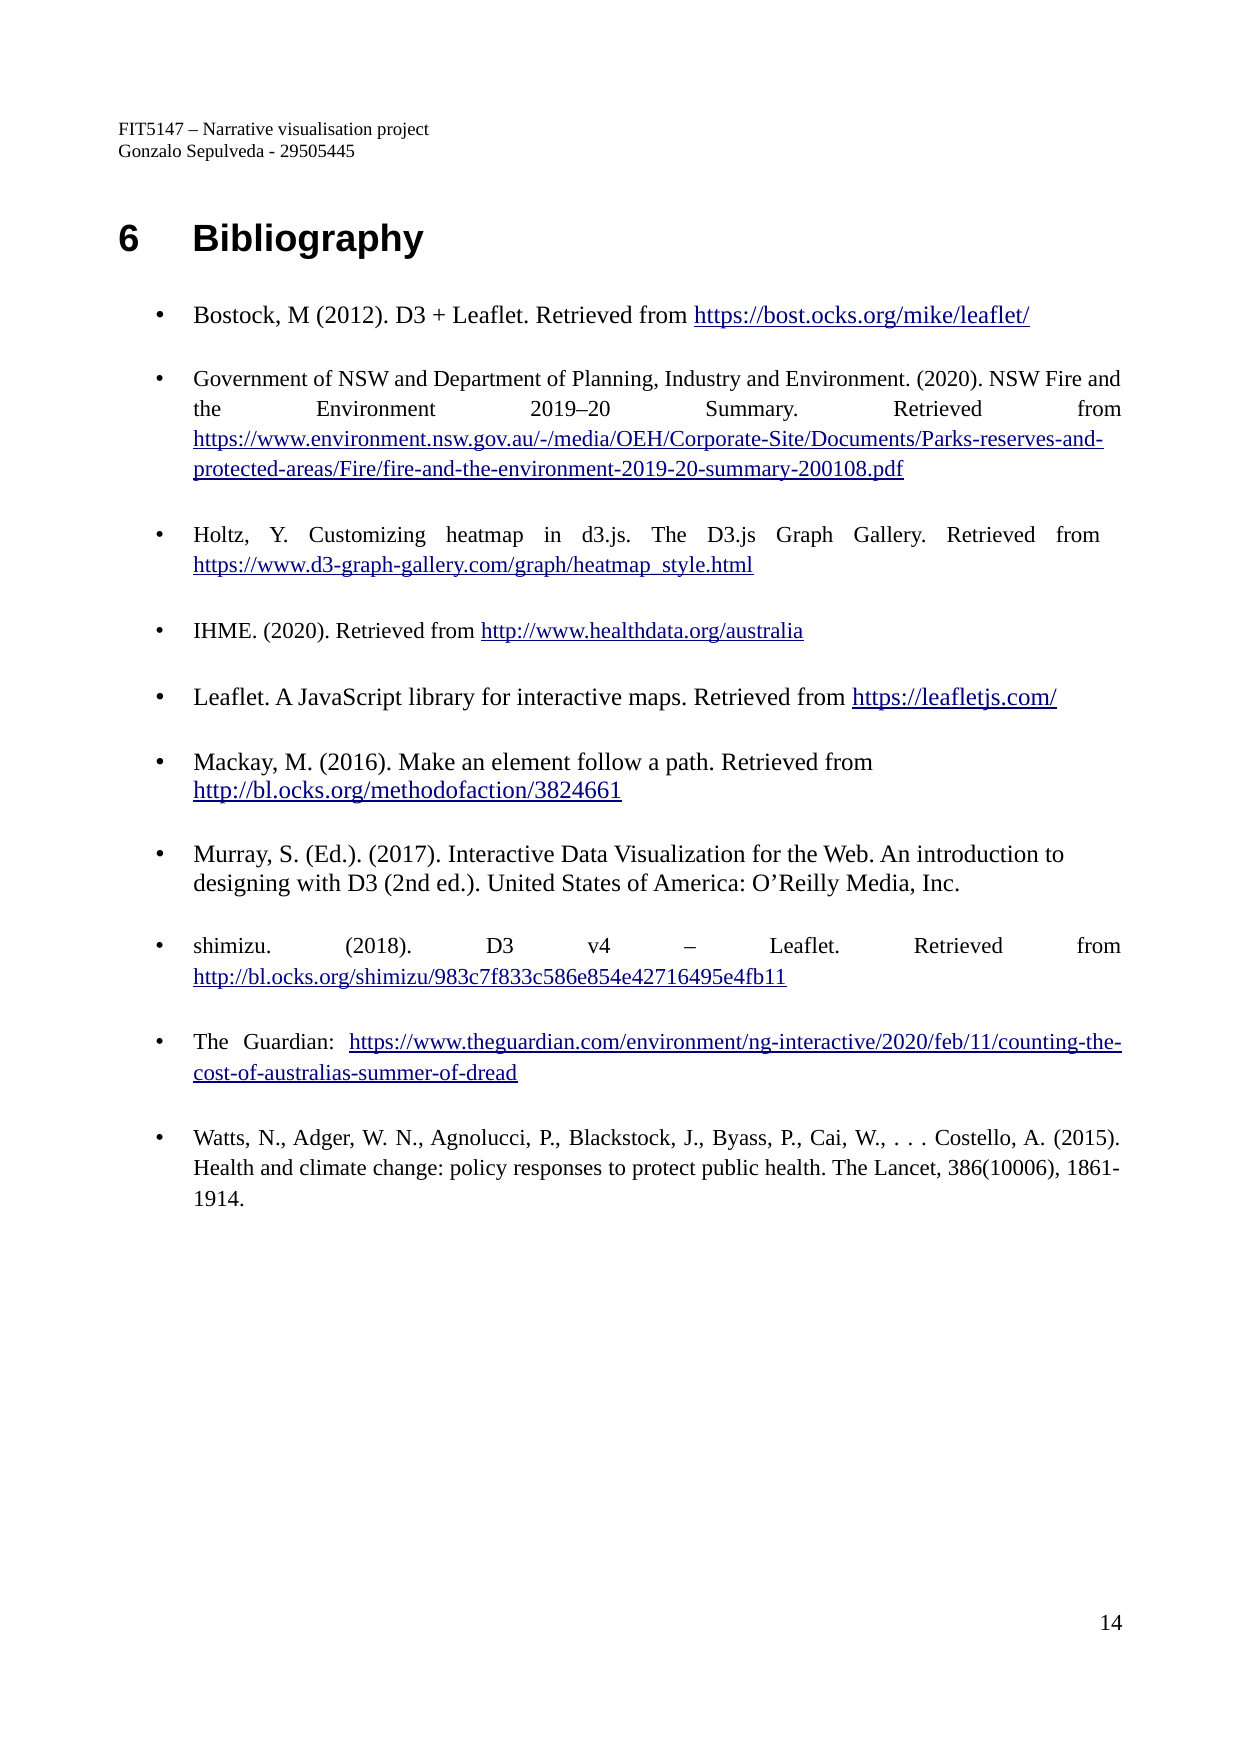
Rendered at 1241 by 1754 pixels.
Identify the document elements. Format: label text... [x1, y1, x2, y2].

subtitle Bibliography [118, 216, 1122, 259]
list Leaflet. A JavaScript library for interactive maps. Retrieved from https://leafletjs.com/ [156, 682, 1122, 711]
list Government of NSW and Department of Planning, Industry and Environment. (2020). NSW Fire and the Environment 2019–20 Summary. Retrieved from https://www.environment.nsw.gov.au/-/media/OEH/Corporate-Site/Documents/Parks-reserves-and-protected-areas/Fire/fire-and-the-environment-2019-20-summary-200108.pdf [156, 365, 1122, 482]
list shimizu. (2018). D3 v4 – Leaflet. Retrieved from http://bl.ocks.org/shimizu/983c7f833c586e854e42716495e4fb11 [156, 932, 1122, 989]
list Murray, S. (Ed.). (2017). Interactive Data Visualization for the Web. An introduction to designing with D3 (2nd ed.). United States of America: O’Reilly Media, Inc. [156, 839, 1122, 897]
list Watts, N., Adger, W. N., Agnolucci, P., Blackstock, J., Byass, P., Cai, W., . . . Costello, A. (2015). Health and climate change: policy responses to protect public health. The Lancet, 386(10006), 1861-1914. [156, 1124, 1122, 1211]
list Holtz, Y. Customizing heatmap in d3.js. The D3.js Graph Gallery. Retrieved from https://www.d3-graph-gallery.com/graph/heatmap_style.html [156, 521, 1122, 578]
list IHME. (2020). Retrieved from http://www.healthdata.org/australia [156, 617, 1122, 643]
list Bostock, M (2012). D3 + Leaflet. Retrieved from https://bost.ocks.org/mike/leaflet/ [156, 301, 1122, 329]
list The Guardian: https://www.theguardian.com/environment/ng-interactive/2020/feb/11/counting-the-cost-of-australias-summer-of-dread [156, 1028, 1122, 1085]
list Mackay, M. (2016). Make an element follow a path. Retrieved from http://bl.ocks.org/methodofaction/3824661 [156, 747, 1122, 804]
